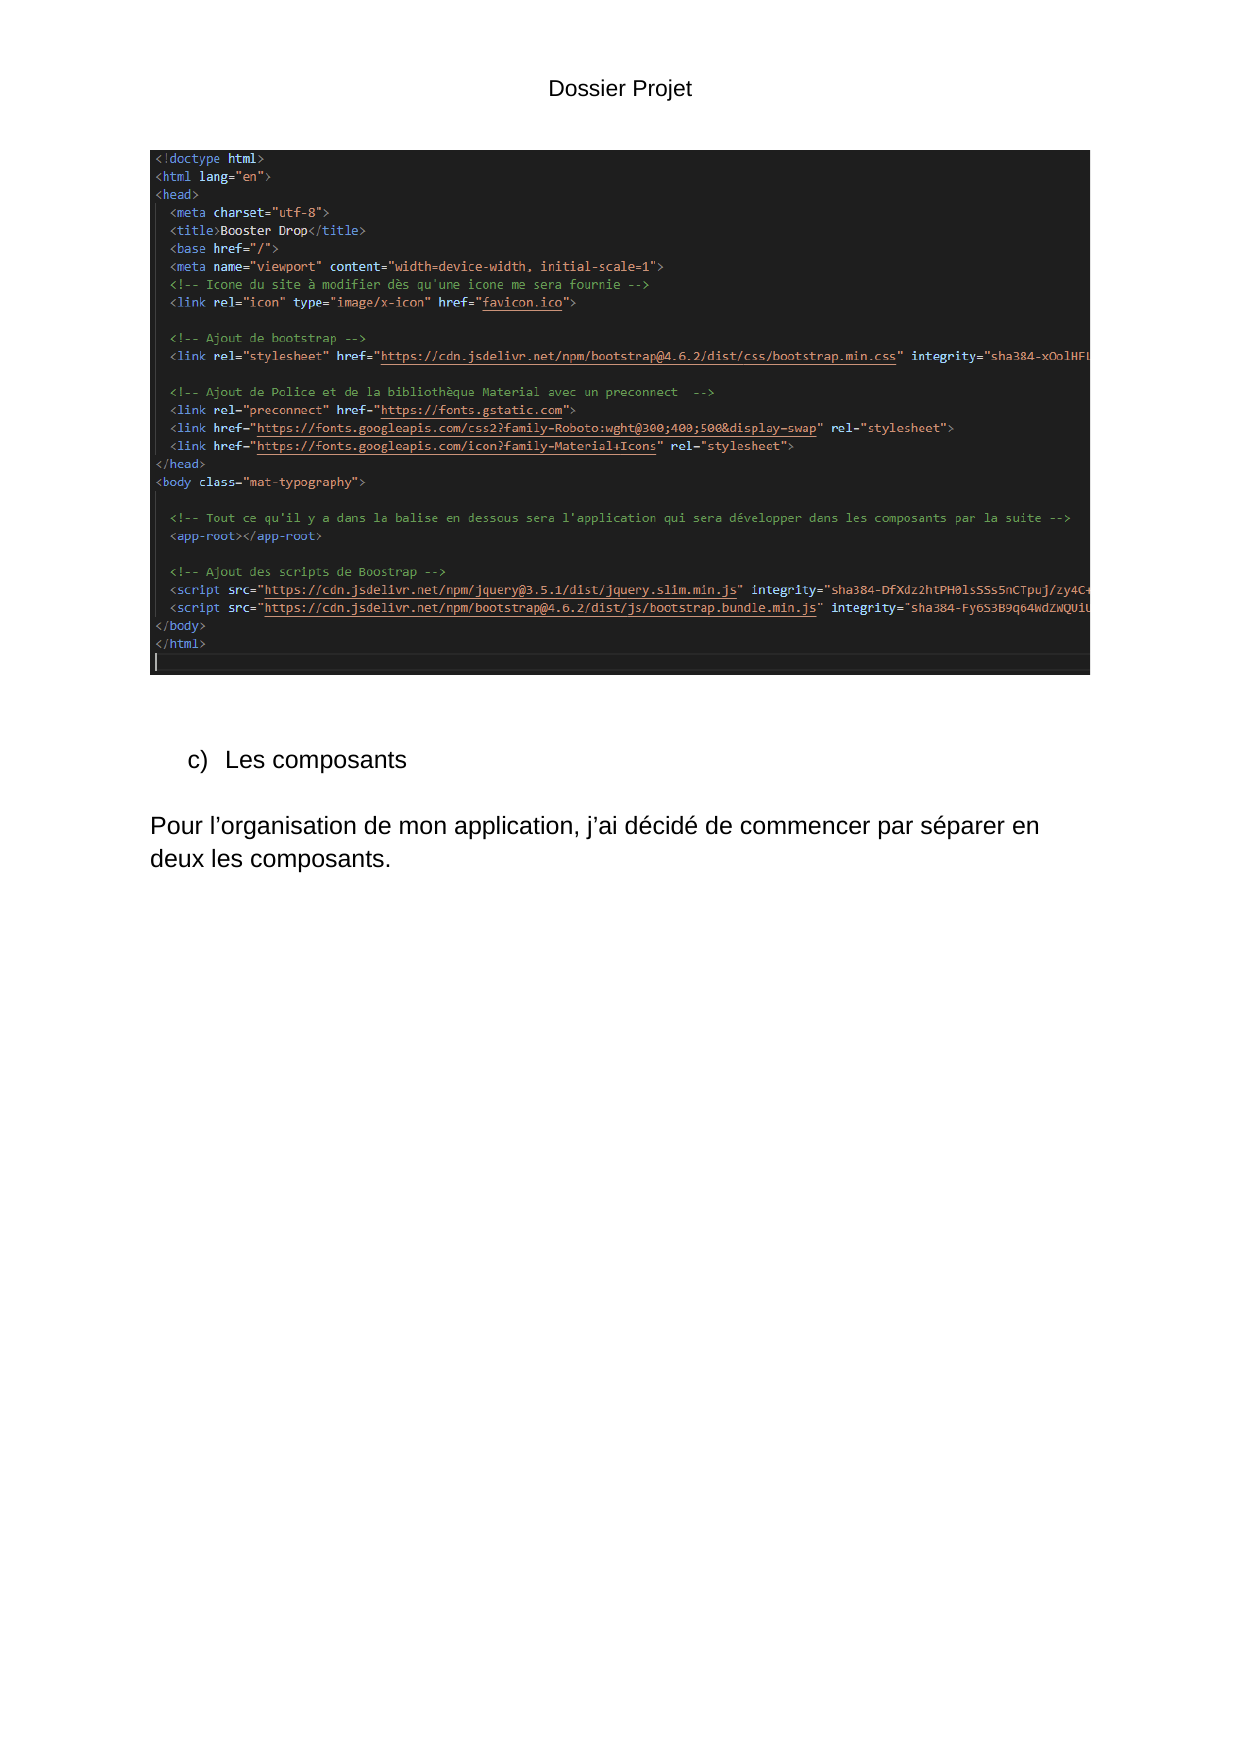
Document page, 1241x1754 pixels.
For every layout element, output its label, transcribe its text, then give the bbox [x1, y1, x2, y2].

list Les composants [187, 745, 1090, 774]
text Pour l’organisation de mon application, j’ai décidé de commencer par séparer en deux les composants. [150, 811, 1090, 873]
picture [150, 150, 1091, 675]
